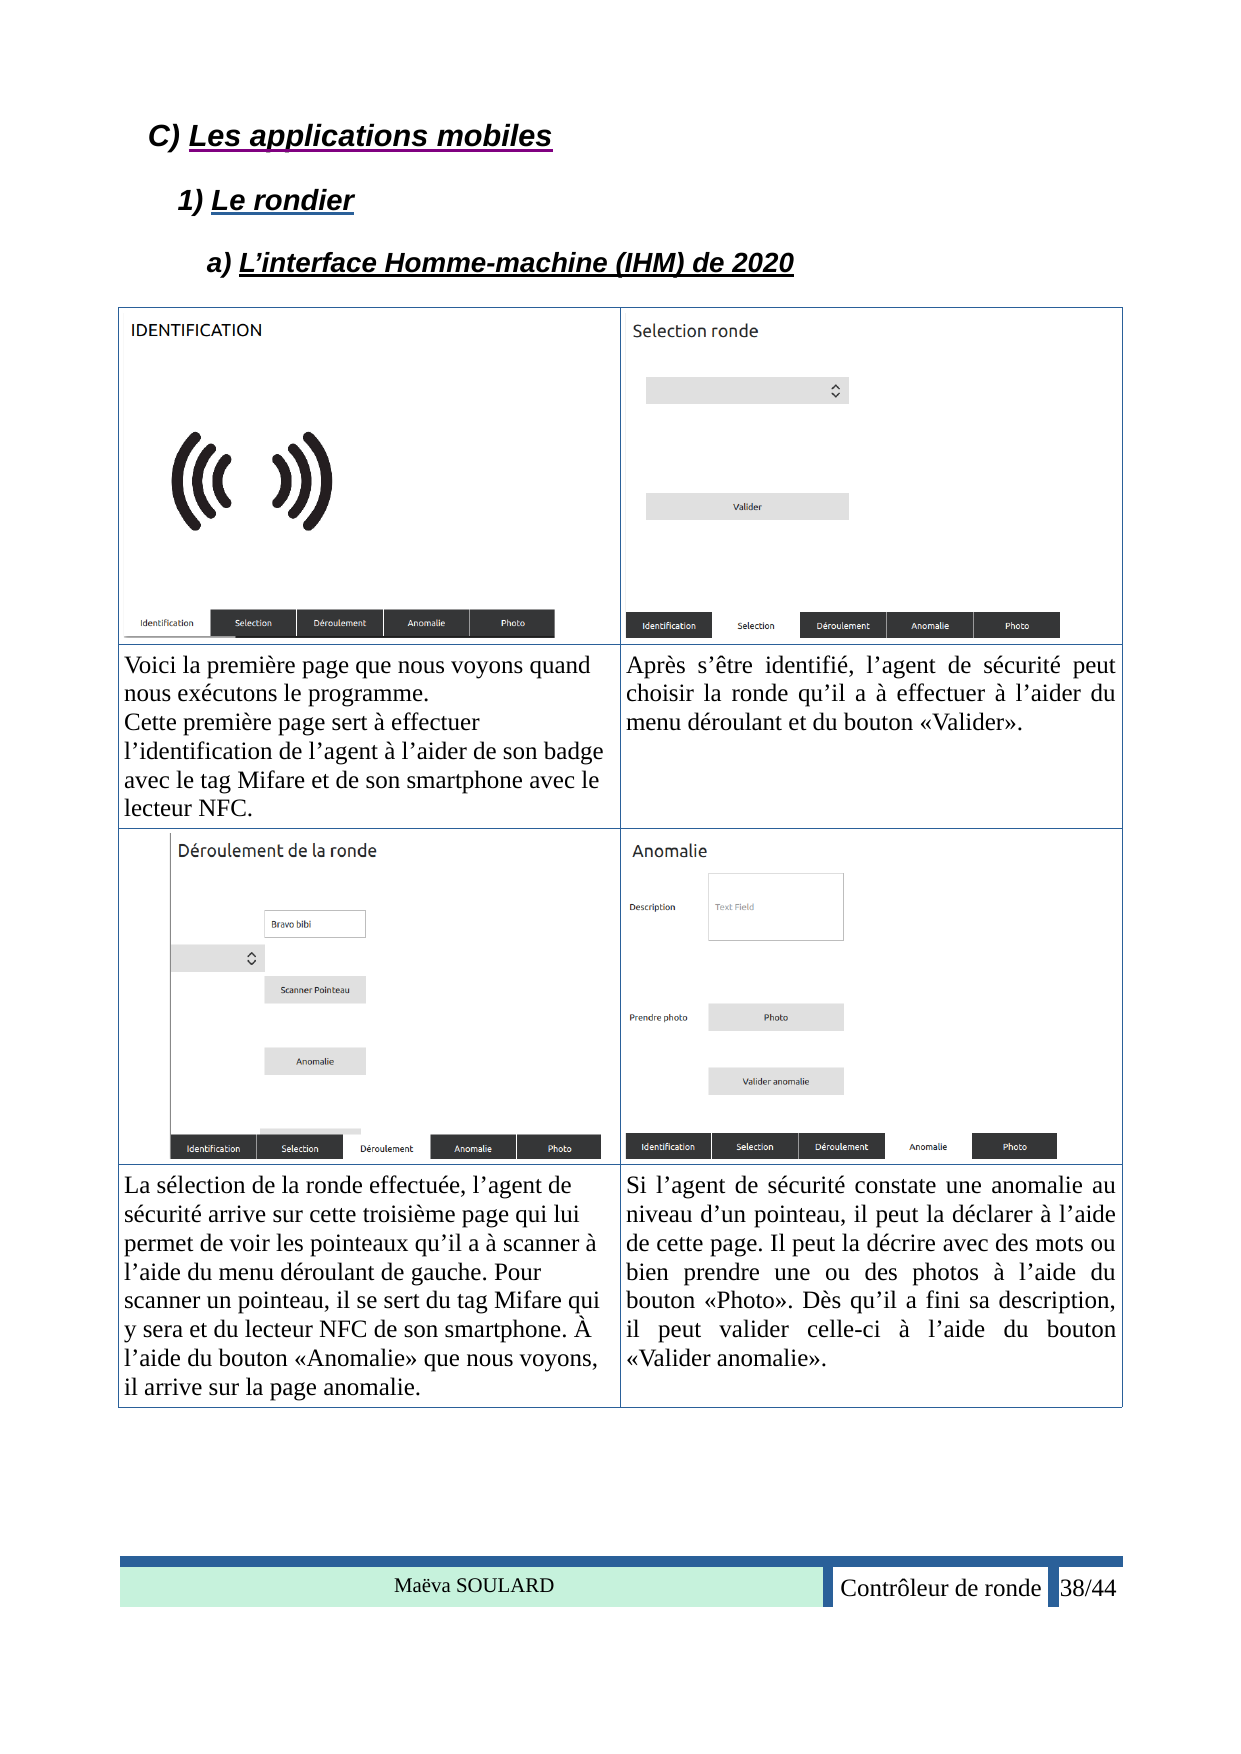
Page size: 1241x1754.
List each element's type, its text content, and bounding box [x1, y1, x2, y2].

table_cell [621, 829, 1122, 1164]
table_cell Voici la première page que nous voyons quand nous exécutons le programme. Cette première page sert à effectuer l’identification de l’agent à l’aider de son badge avec le tag Mifare et de son smartphone avec le lecteur NFC. [119, 645, 620, 828]
table_cell [119, 829, 620, 1164]
picture [625, 833, 1057, 1159]
picture [123, 313, 555, 638]
picture [625, 313, 1060, 638]
subtitle L’interface Homme-machine (IHM) de 2020 [118, 246, 1122, 278]
picture [169, 833, 601, 1159]
table_header [119, 308, 620, 644]
subtitle Les applications mobiles [118, 118, 1122, 153]
table_cell Après s’être identifié, l’agent de sécurité peut choisir la ronde qu’il a à effectuer à l’aider du menu déroulant et du bouton «Valider». [621, 645, 1122, 828]
table_header [621, 308, 1122, 644]
subtitle Le rondier [118, 183, 1122, 216]
table_cell La sélection de la ronde effectuée, l’agent de sécurité arrive sur cette troisième page qui lui permet de voir les pointeaux qu’il a à scanner à l’aide du menu déroulant de gauche. Pour scanner un pointeau, il se sert du tag Mifare qui y sera et du lecteur NFC de son smartphone. À l’aide du bouton «Anomalie» que nous voyons, il arrive sur la page anomalie. [119, 1165, 620, 1407]
table_cell Si l’agent de sécurité constate une anomalie au niveau d’un pointeau, il peut la déclarer à l’aide de cette page. Il peut la décrire avec des mots ou bien prendre une ou des photos à l’aide du bouton «Photo». Dès qu’il a fini sa description, il peut valider celle-ci à l’aide du bouton «Valider anomalie». [621, 1165, 1122, 1407]
